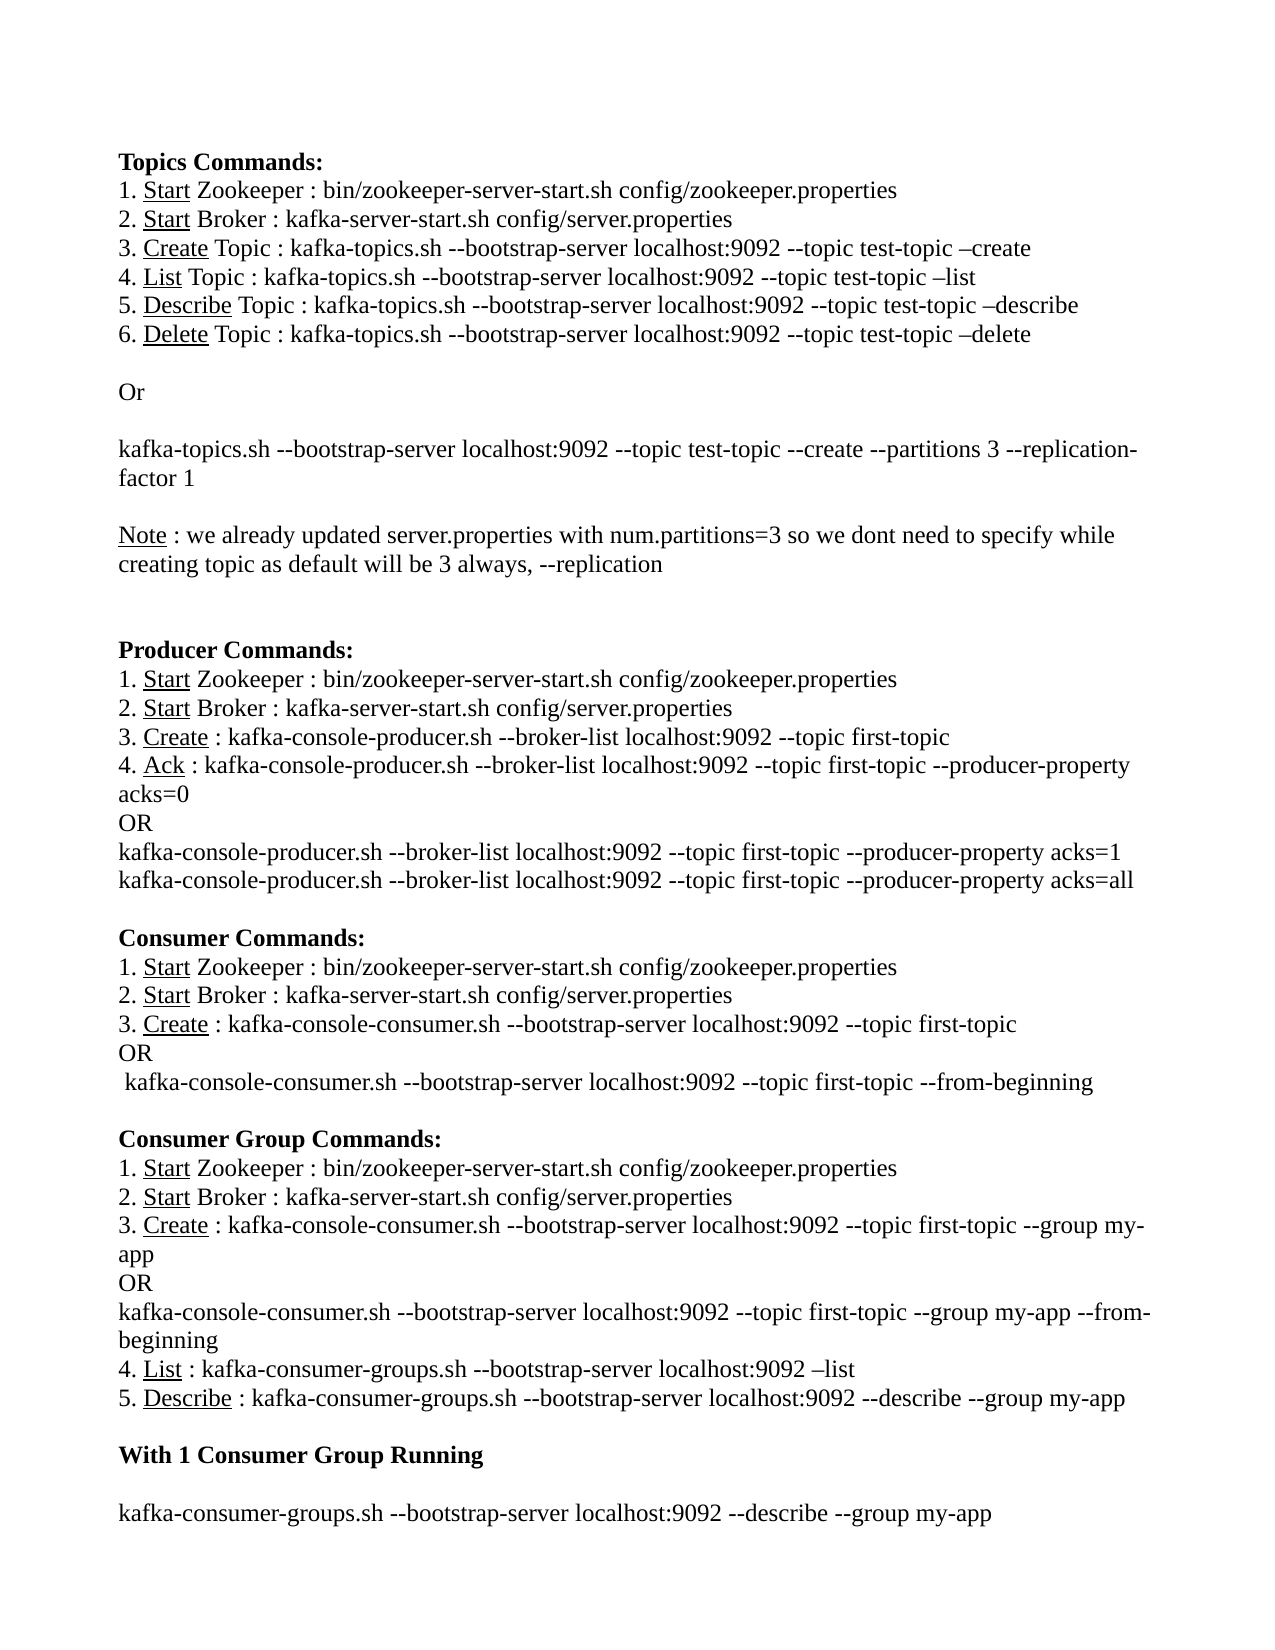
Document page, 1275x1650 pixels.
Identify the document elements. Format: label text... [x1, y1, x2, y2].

text Note : we already updated server.properties with num.partitions=3 so we dont need to specify while creating topic as default will be 3 always, --replication [118, 521, 1157, 578]
text 1. Start Zookeeper : bin/zookeeper-server-start.sh config/zookeeper.properties [118, 176, 1157, 204]
text kafka-console-consumer.sh --bootstrap-server localhost:9092 --topic first-topic --from-beginning [118, 1067, 1157, 1096]
text 4. List : kafka-consumer-groups.sh --bootstrap-server localhost:9092 –list [118, 1354, 1157, 1383]
text 4. List Topic : kafka-topics.sh --bootstrap-server localhost:9092 --topic test-topic –list [118, 262, 1157, 291]
text kafka-console-consumer.sh --bootstrap-server localhost:9092 --topic first-topic --group my-app --from-beginning [118, 1297, 1157, 1354]
text Topics Commands: [118, 147, 1157, 176]
text 2. Start Broker : kafka-server-start.sh config/server.properties [118, 1182, 1157, 1211]
text Or [118, 377, 1157, 406]
text 5. Describe Topic : kafka-topics.sh --bootstrap-server localhost:9092 --topic test-topic –describe [118, 291, 1157, 319]
text 3. Create : kafka-console-consumer.sh --bootstrap-server localhost:9092 --topic first-topic [118, 1009, 1157, 1038]
text 2. Start Broker : kafka-server-start.sh config/server.properties [118, 204, 1157, 233]
text 1. Start Zookeeper : bin/zookeeper-server-start.sh config/zookeeper.properties [118, 664, 1157, 693]
text kafka-console-producer.sh --broker-list localhost:9092 --topic first-topic --producer-property acks=all [118, 866, 1157, 894]
text 2. Start Broker : kafka-server-start.sh config/server.properties [118, 981, 1157, 1009]
text 1. Start Zookeeper : bin/zookeeper-server-start.sh config/zookeeper.properties [118, 1153, 1157, 1182]
text 3. Create Topic : kafka-topics.sh --bootstrap-server localhost:9092 --topic test-topic –create [118, 233, 1157, 262]
text OR [118, 1268, 1157, 1297]
text Consumer Commands: [118, 923, 1157, 952]
text 3. Create : kafka-console-consumer.sh --bootstrap-server localhost:9092 --topic first-topic --group my-app [118, 1211, 1157, 1268]
text kafka-console-producer.sh --broker-list localhost:9092 --topic first-topic --producer-property acks=1 [118, 837, 1157, 866]
text With 1 Consumer Group Running [118, 1441, 1157, 1469]
text 4. Ack : kafka-console-producer.sh --broker-list localhost:9092 --topic first-topic --producer-property acks=0 [118, 751, 1157, 808]
text kafka-consumer-groups.sh --bootstrap-server localhost:9092 --describe --group my-app [118, 1498, 1157, 1527]
text OR [118, 808, 1157, 837]
text 1. Start Zookeeper : bin/zookeeper-server-start.sh config/zookeeper.properties [118, 952, 1157, 981]
text 3. Create : kafka-console-producer.sh --broker-list localhost:9092 --topic first-topic [118, 722, 1157, 751]
text 2. Start Broker : kafka-server-start.sh config/server.properties [118, 693, 1157, 722]
text 5. Describe : kafka-consumer-groups.sh --bootstrap-server localhost:9092 --describe --group my-app [118, 1383, 1157, 1412]
text Producer Commands: [118, 636, 1157, 664]
text OR [118, 1038, 1157, 1067]
text kafka-topics.sh --bootstrap-server localhost:9092 --topic test-topic --create --partitions 3 --replication-factor 1 [118, 434, 1157, 492]
text 6. Delete Topic : kafka-topics.sh --bootstrap-server localhost:9092 --topic test-topic –delete [118, 319, 1157, 348]
text Consumer Group Commands: [118, 1124, 1157, 1153]
